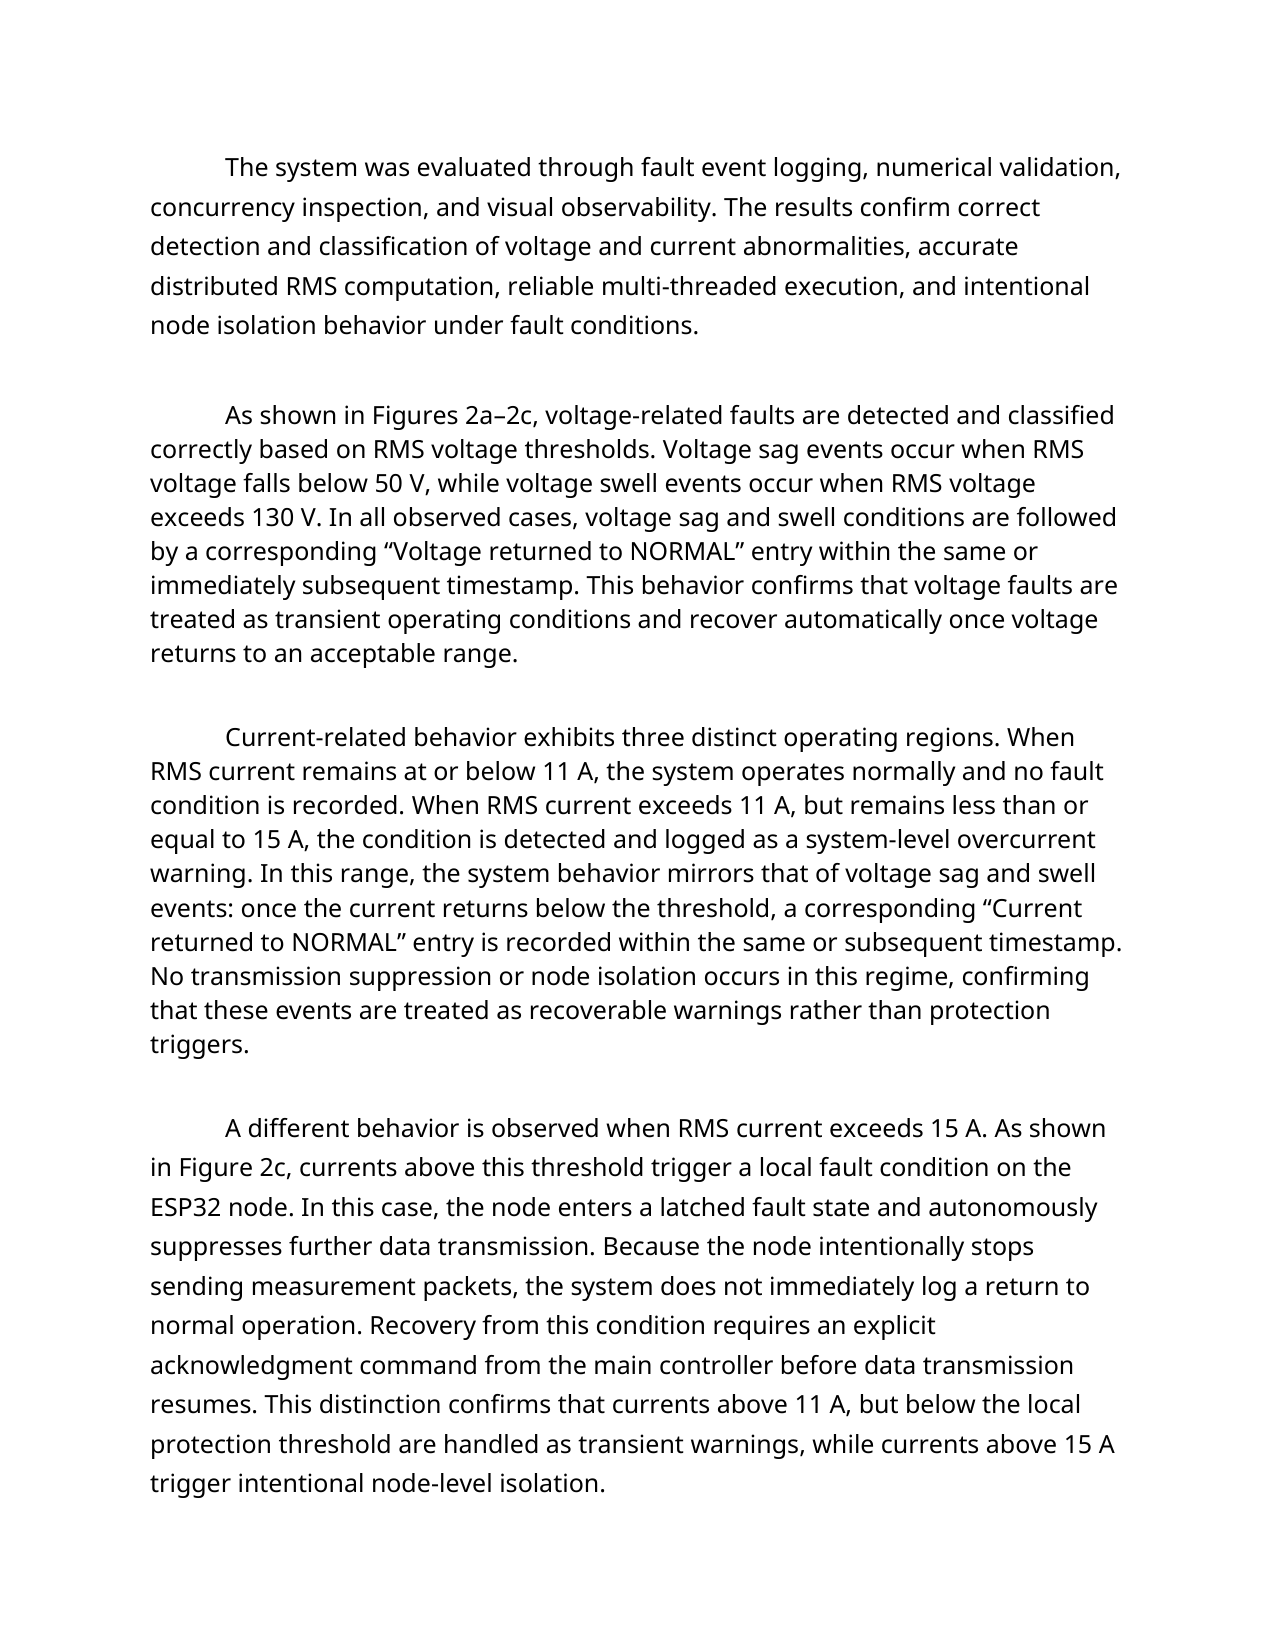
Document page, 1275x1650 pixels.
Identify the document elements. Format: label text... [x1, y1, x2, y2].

text As shown in Figures 2a–2c, voltage-related faults are detected and classified correctly based on RMS voltage thresholds. Voltage sag events occur when RMS voltage falls below 50 V, while voltage swell events occur when RMS voltage exceeds 130 V. In all observed cases, voltage sag and swell conditions are followed by a corresponding “Voltage returned to NORMAL” entry within the same or immediately subsequent timestamp. This behavior confirms that voltage faults are treated as transient operating conditions and recover automatically once voltage returns to an acceptable range. [150, 397, 1125, 670]
text Current-related behavior exhibits three distinct operating regions. When RMS current remains at or below 11 A, the system operates normally and no fault condition is recorded. When RMS current exceeds 11 A, but remains less than or equal to 15 A, the condition is detected and logged as a system-level overcurrent warning. In this range, the system behavior mirrors that of voltage sag and swell events: once the current returns below the threshold, a corresponding “Current returned to NORMAL” entry is recorded within the same or subsequent timestamp. No transmission suppression or node isolation occurs in this regime, confirming that these events are treated as recoverable warnings rather than protection triggers. [150, 720, 1125, 1061]
text A different behavior is observed when RMS current exceeds 15 A. As shown in Figure 2c, currents above this threshold trigger a local fault condition on the ESP32 node. In this case, the node enters a latched fault state and autonomously suppresses further data transmission. Because the node intentionally stops sending measurement packets, the system does not immediately log a return to normal operation. Recovery from this condition requires an explicit acknowledgment command from the main controller before data transmission resumes. This distinction confirms that currents above 11 A, but below the local protection threshold are handled as transient warnings, while currents above 15 A trigger intentional node-level isolation. [150, 1111, 1125, 1500]
text The system was evaluated through fault event logging, numerical validation, concurrency inspection, and visual observability. The results confirm correct detection and classification of voltage and current abnormalities, accurate distributed RMS computation, reliable multi-threaded execution, and intentional node isolation behavior under fault conditions. [150, 150, 1125, 342]
